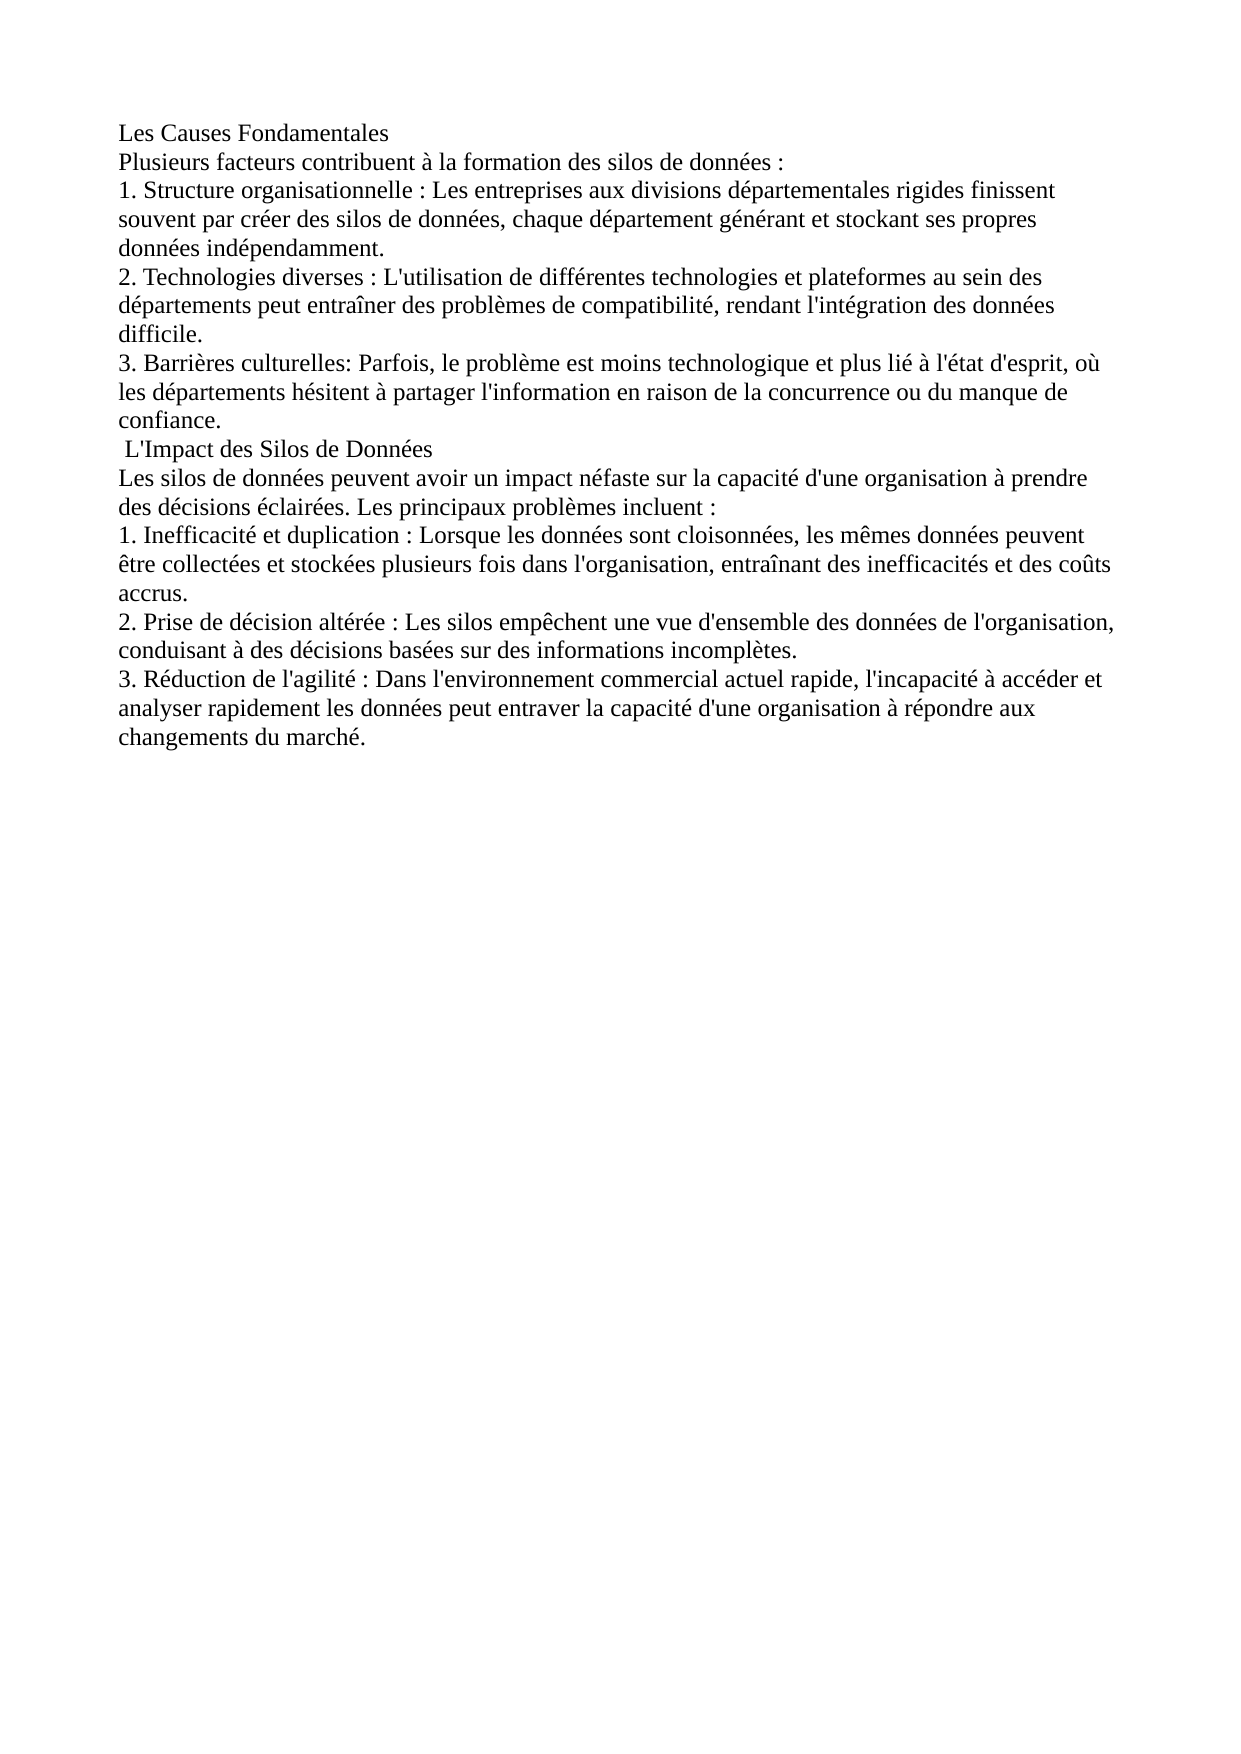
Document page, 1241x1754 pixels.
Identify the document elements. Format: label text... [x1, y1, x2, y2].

text 2. Technologies diverses : L'utilisation de différentes technologies et plateformes au sein des départements peut entraîner des problèmes de compatibilité, rendant l'intégration des données difficile. [118, 262, 1122, 348]
text L'Impact des Silos de Données [118, 434, 1122, 463]
text Les silos de données peuvent avoir un impact néfaste sur la capacité d'une organisation à prendre des décisions éclairées. Les principaux problèmes incluent : [118, 463, 1122, 521]
text 1. Inefficacité et duplication : Lorsque les données sont cloisonnées, les mêmes données peuvent être collectées et stockées plusieurs fois dans l'organisation, entraînant des inefficacités et des coûts accrus. [118, 521, 1122, 607]
text 1. Structure organisationnelle : Les entreprises aux divisions départementales rigides finissent souvent par créer des silos de données, chaque département générant et stockant ses propres données indépendamment. [118, 176, 1122, 262]
text 3. Barrières culturelles: Parfois, le problème est moins technologique et plus lié à l'état d'esprit, où les départements hésitent à partager l'information en raison de la concurrence ou du manque de confiance. [118, 348, 1122, 434]
text Plusieurs facteurs contribuent à la formation des silos de données : [118, 147, 1122, 176]
text 2. Prise de décision altérée : Les silos empêchent une vue d'ensemble des données de l'organisation, conduisant à des décisions basées sur des informations incomplètes. [118, 607, 1122, 664]
text Les Causes Fondamentales [118, 118, 1122, 147]
text 3. Réduction de l'agilité : Dans l'environnement commercial actuel rapide, l'incapacité à accéder et analyser rapidement les données peut entraver la capacité d'une organisation à répondre aux changements du marché. [118, 664, 1122, 751]
